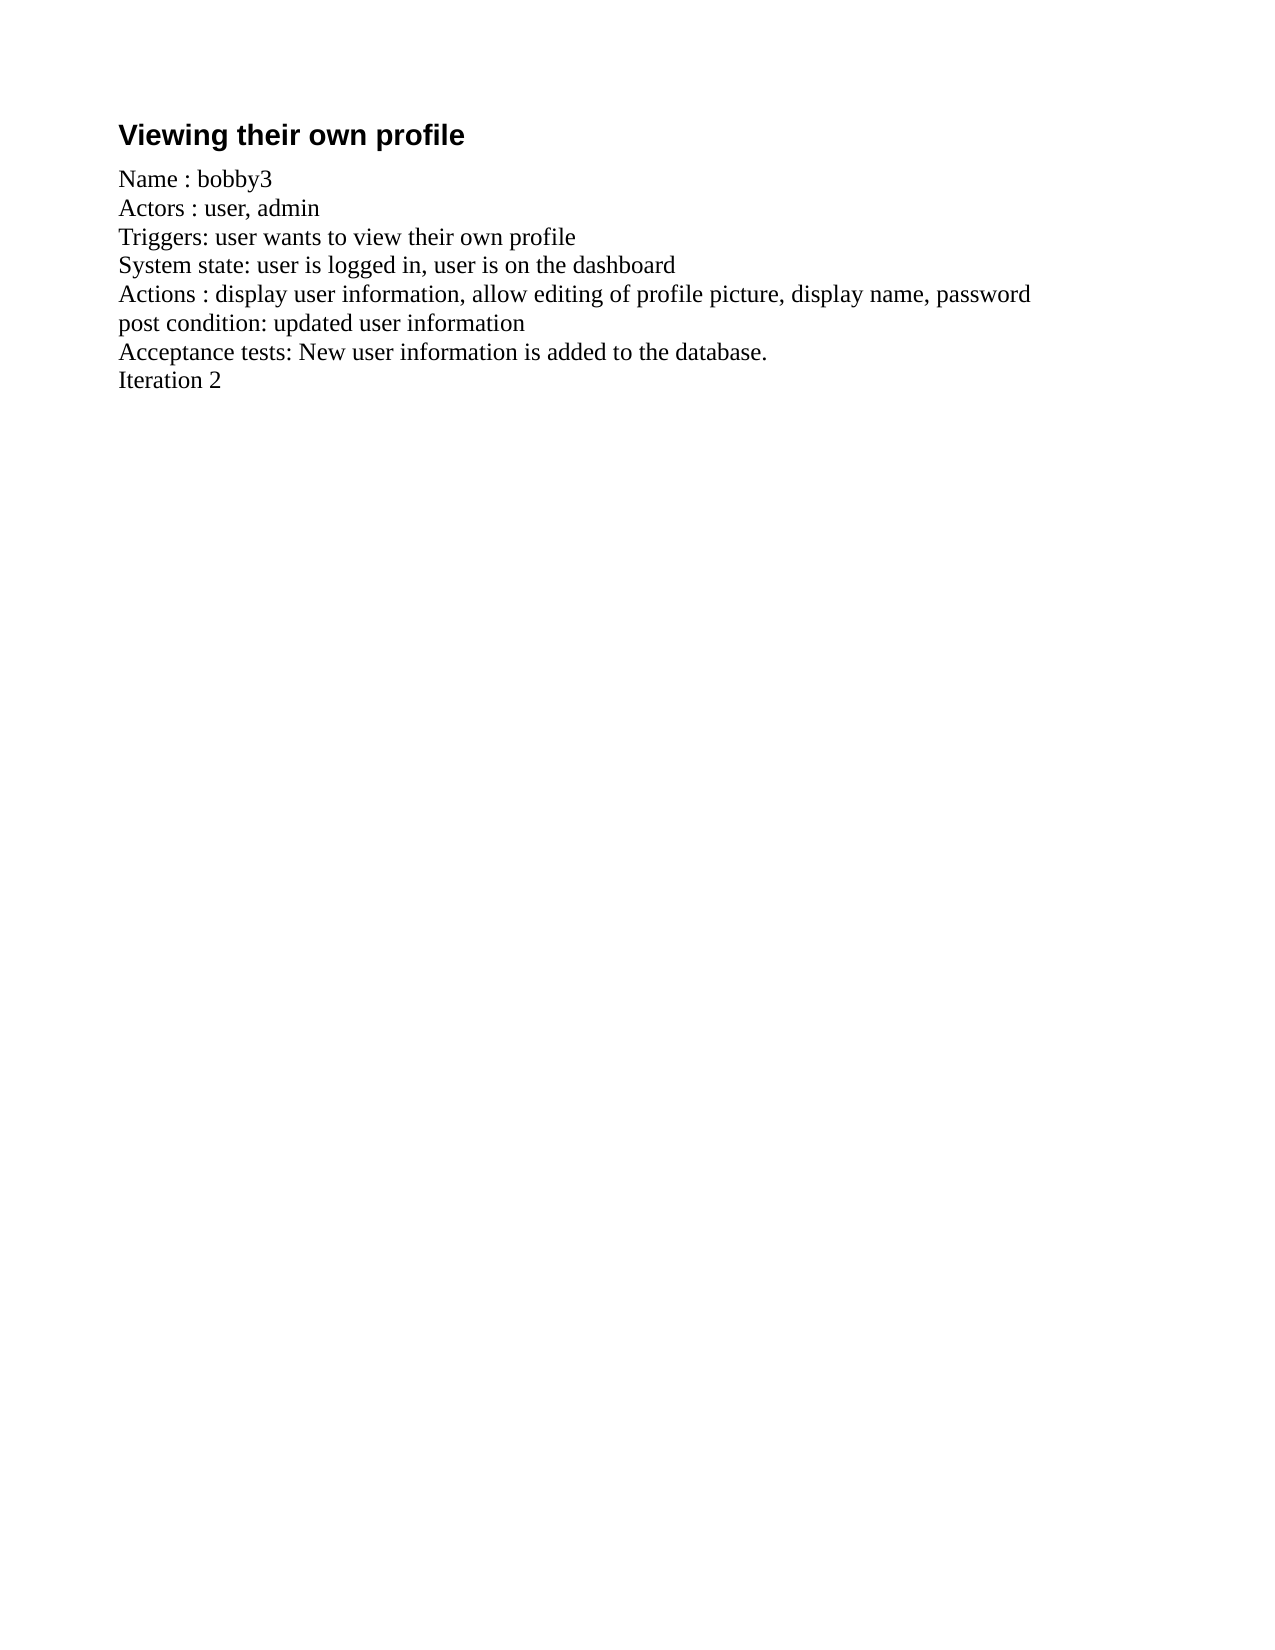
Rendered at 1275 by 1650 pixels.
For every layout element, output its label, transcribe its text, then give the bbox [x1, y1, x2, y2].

text System state: user is logged in, user is on the dashboard [118, 251, 1157, 279]
text Actions : display user information, allow editing of profile picture, display name, password [118, 279, 1157, 308]
text Triggers: user wants to view their own profile [118, 222, 1157, 251]
text Acceptance tests: New user information is added to the database. [118, 337, 1157, 366]
text Actors : user, admin [118, 193, 1157, 222]
text Name : bobby3 [118, 164, 1157, 193]
text Iteration 2 [118, 366, 1157, 394]
subtitle Viewing their own profile [118, 118, 1157, 152]
text post condition: updated user information [118, 308, 1157, 337]
